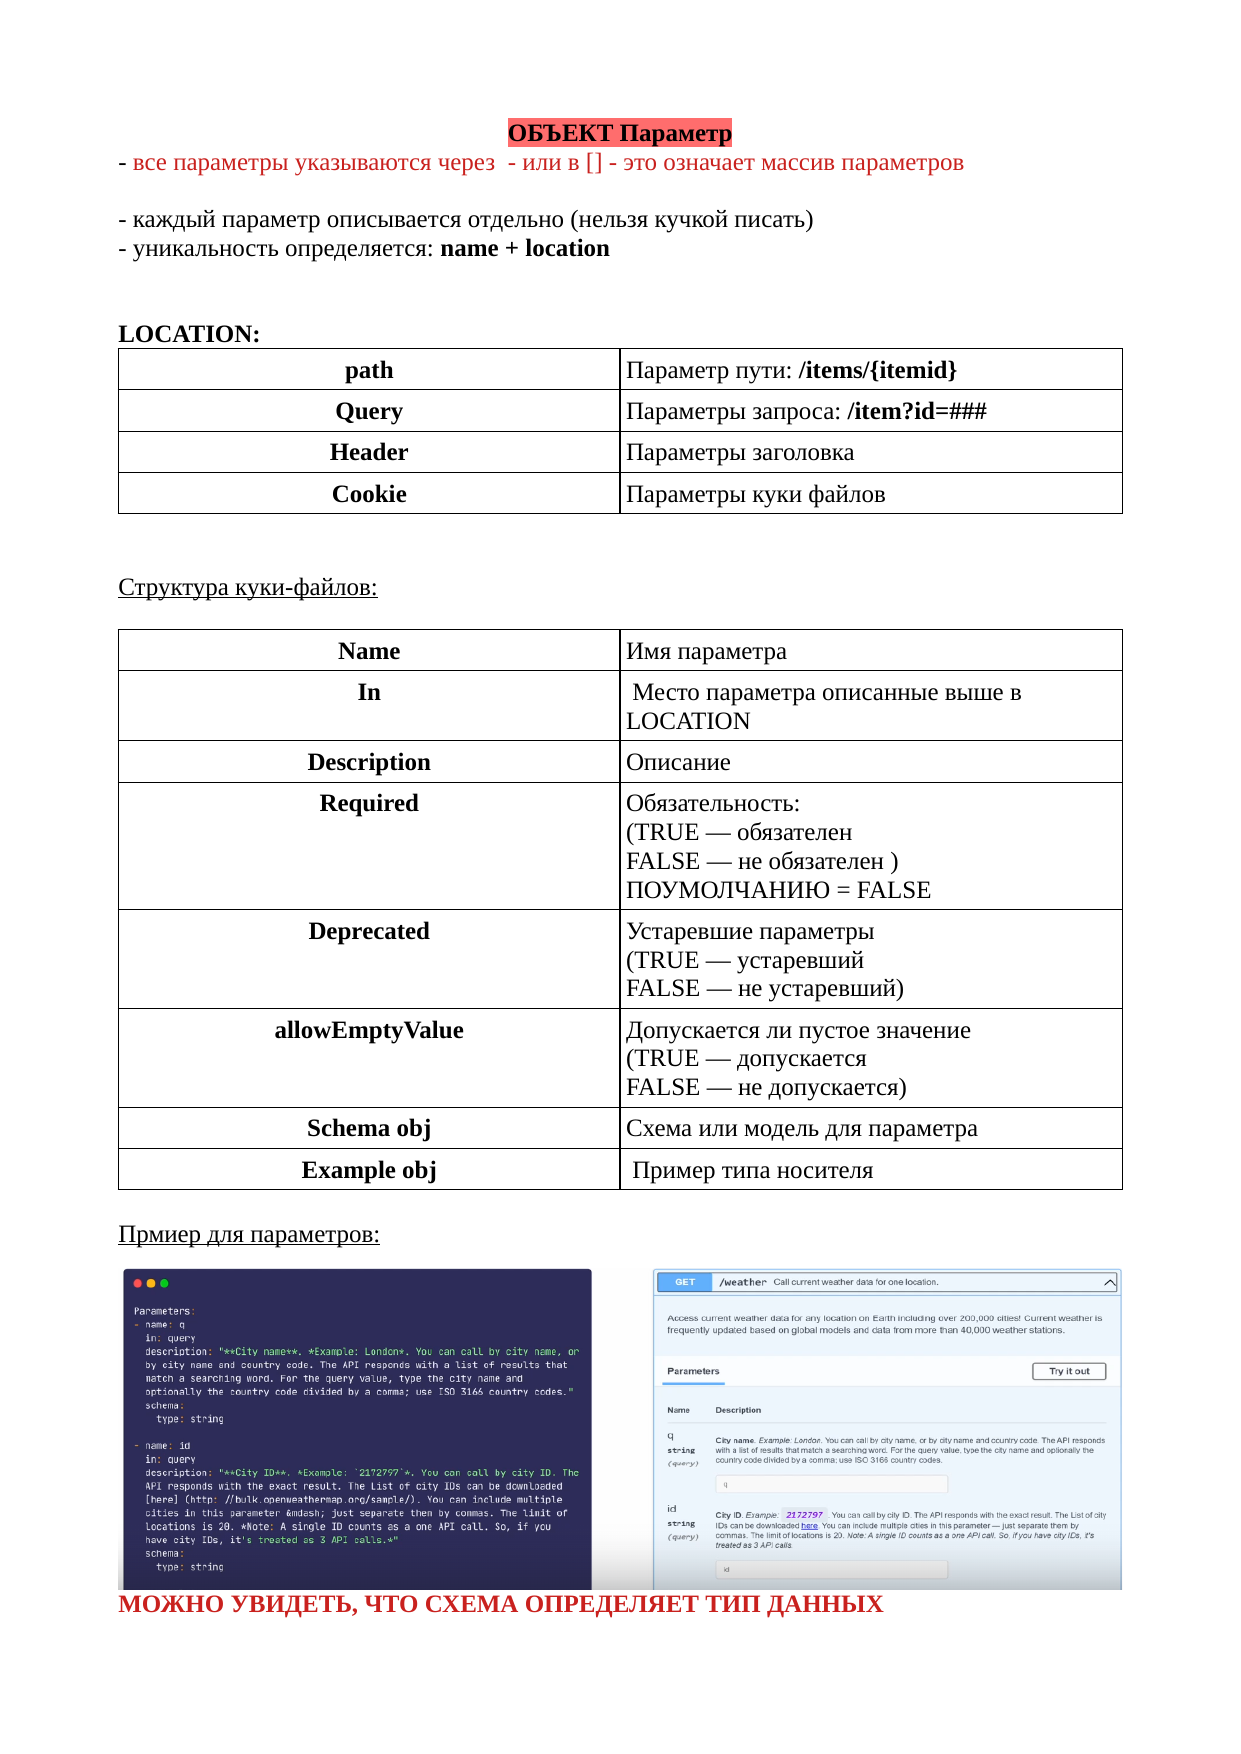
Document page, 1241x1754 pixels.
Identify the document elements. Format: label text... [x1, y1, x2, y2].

text - все параметры указываются через - или в [] - это означает массив параметров [118, 147, 1122, 176]
text LOCATION: [118, 319, 1122, 348]
text [118, 1248, 1122, 1268]
table_cell Example obj [119, 1149, 619, 1189]
text Прмиер для параметров: [118, 1219, 1122, 1248]
table_cell Описание [621, 741, 1122, 782]
picture [118, 1268, 1123, 1590]
table_cell Допускается ли пустое значение (TRUE — допускается FALSE — не допускается) [621, 1009, 1122, 1107]
table_cell Query [119, 390, 619, 431]
table_cell Параметры куки файлов [621, 473, 1122, 513]
table_cell Обязательность: (TRUE — обязателен FALSE — не обязателен ) ПОУМОЛЧАНИЮ = FALSE [621, 783, 1122, 909]
table_cell Схема или модель для параметра [621, 1108, 1122, 1148]
text - каждый параметр описывается отдельно (нельзя кучкой писать) [118, 204, 1122, 233]
table_cell Место параметра описанные выше в LOCATION [621, 671, 1122, 740]
table_cell Устаревшие параметры (TRUE — устаревший FALSE — не устаревший) [621, 910, 1122, 1008]
table_cell Deprecated [119, 910, 619, 1008]
table_header Имя параметра [621, 630, 1122, 670]
table_header path [119, 349, 619, 389]
text ОБЪЕКТ Параметр [118, 118, 1122, 147]
text МОЖНО УВИДЕТЬ, ЧТО СХЕМА ОПРЕДЕЛЯЕТ ТИП ДАННЫХ [118, 1590, 1122, 1618]
table_cell In [119, 671, 619, 740]
table_cell Schema obj [119, 1108, 619, 1148]
table_header Name [119, 630, 619, 670]
table_cell Required [119, 783, 619, 909]
table_cell allowEmptyValue [119, 1009, 619, 1107]
table_cell Параметры заголовка [621, 432, 1122, 472]
table_cell Header [119, 432, 619, 472]
table_cell Параметры запроса: /item?id=### [621, 390, 1122, 431]
text - уникальность определяется: name + location [118, 233, 1122, 262]
table_cell Cookie [119, 473, 619, 513]
table_cell Пример типа носителя [621, 1149, 1122, 1189]
text Структура куки-файлов: [118, 572, 1122, 600]
table_header Параметр пути: /items/{itemid} [621, 349, 1122, 389]
table_cell Description [119, 741, 619, 782]
